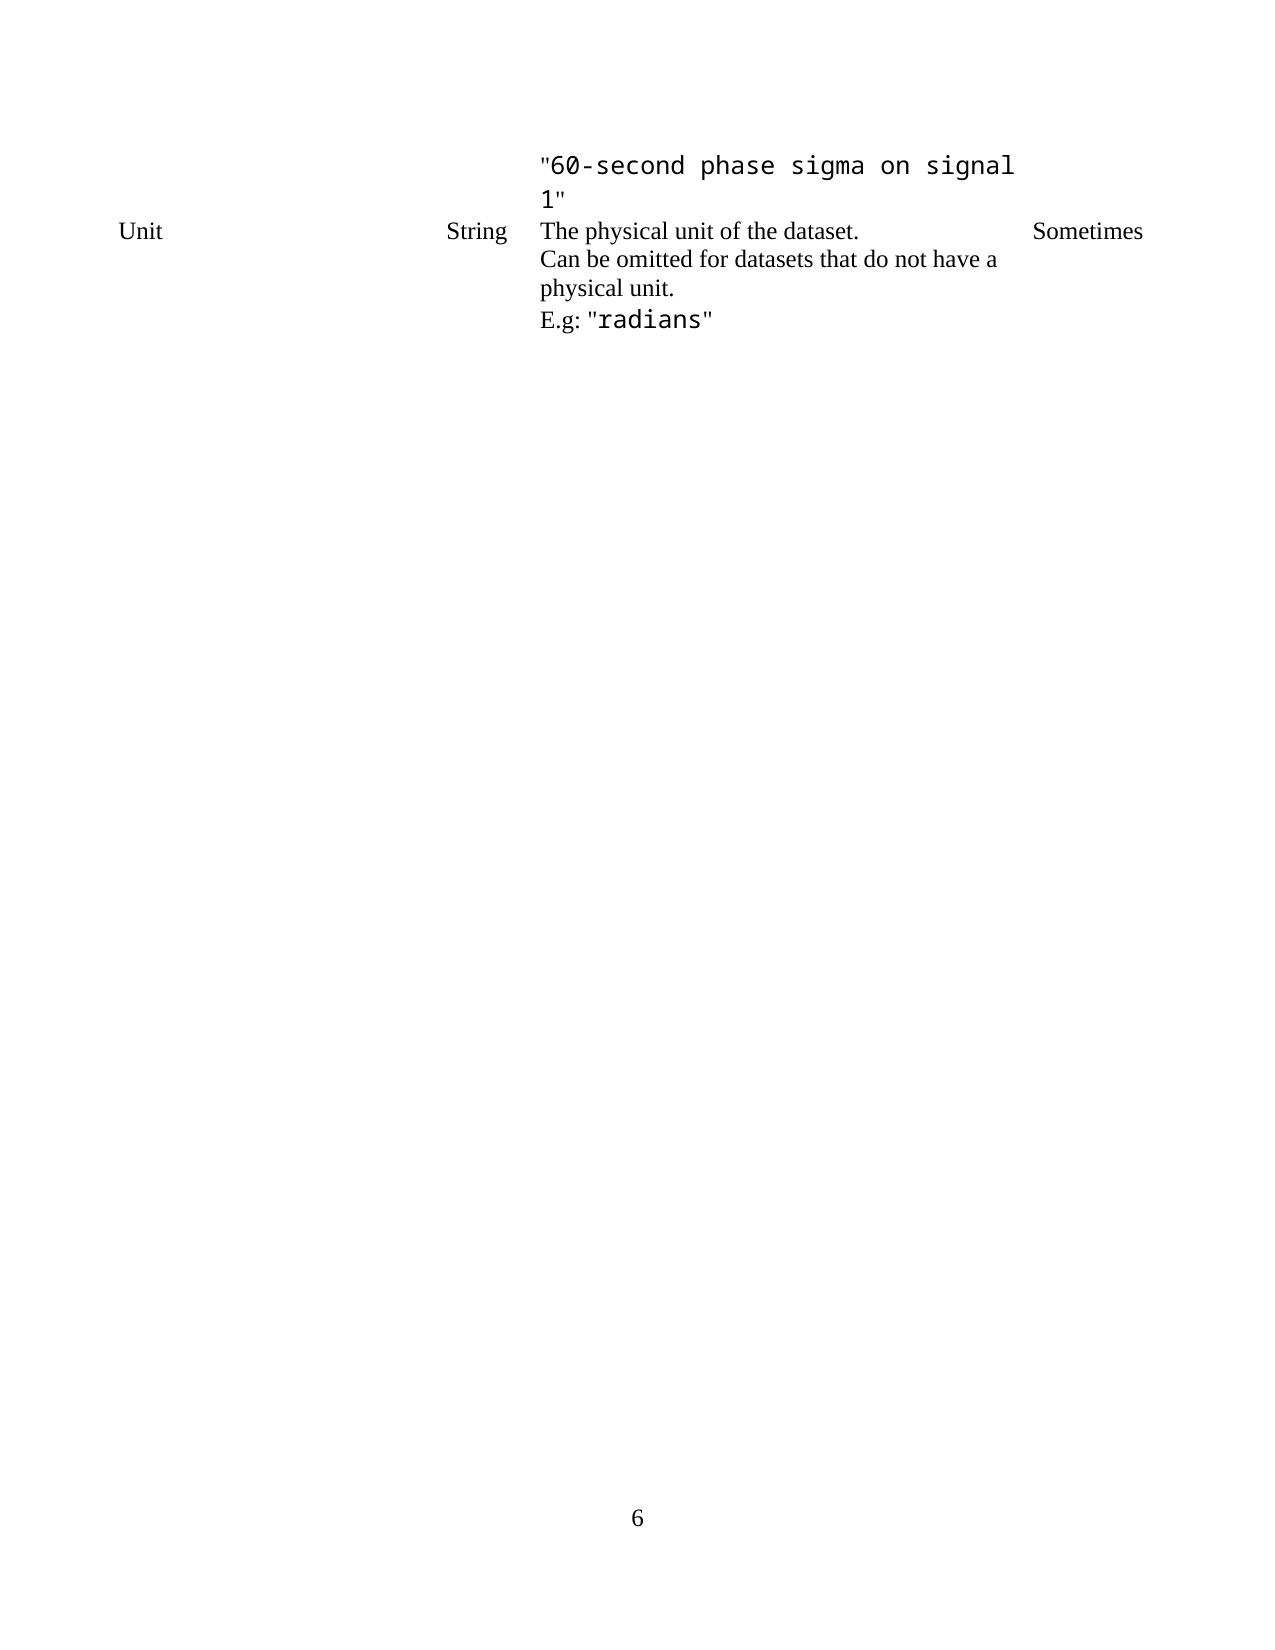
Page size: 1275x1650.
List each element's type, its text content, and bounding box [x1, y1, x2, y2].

table_cell String [446, 216, 540, 336]
table_cell Sometimes [1019, 216, 1157, 336]
table_cell [118, 148, 446, 216]
table_cell The physical unit of the dataset. Can be omitted for datasets that do not have a physical unit. E.g: "radians" [540, 216, 1018, 336]
table_cell Unit [118, 216, 446, 336]
table_cell [446, 148, 540, 216]
table_cell [1019, 148, 1157, 216]
table_cell "60-second phase sigma on signal 1" [540, 148, 1018, 216]
